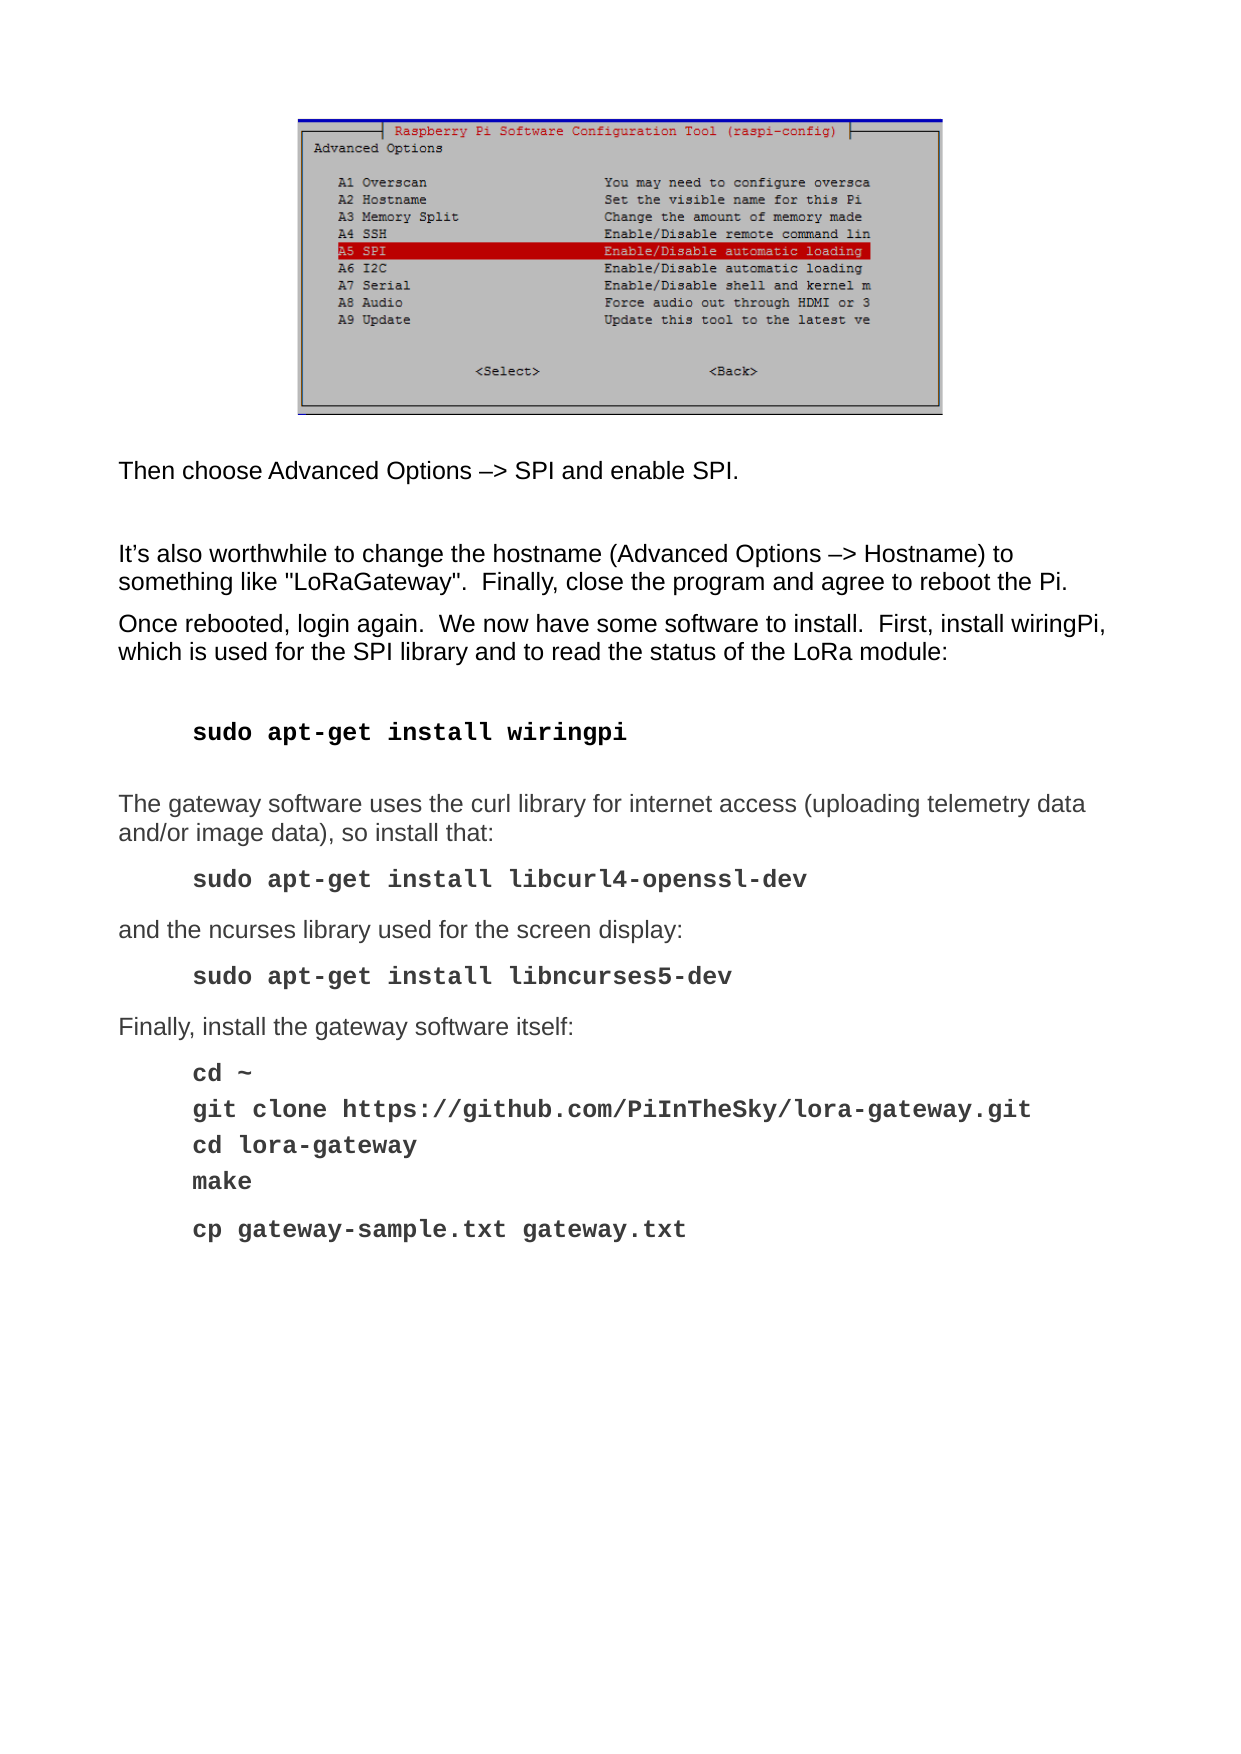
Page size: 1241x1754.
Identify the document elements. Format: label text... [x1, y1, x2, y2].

text cd ~ git clone https://github.com/PiInTheSky/lora-gateway.git cd lora-gateway make [192, 1053, 1122, 1197]
text Finally, install the gateway software itself: [118, 1005, 1122, 1041]
text Once rebooted, login again. We now have some software to install. First, install wiringPi, which is used for the SPI library and to read the status of the LoRa module: [118, 609, 1122, 666]
picture [297, 118, 943, 415]
text Then choose Advanced Options –> SPI and enable SPI. [118, 456, 1122, 485]
text sudo apt-get install wiringpi [192, 720, 1122, 748]
text and the ncurses library used for the screen display: [118, 908, 1122, 944]
text sudo apt-get install libncurses5-dev [192, 956, 1122, 992]
text cp gateway-sample.txt gateway.txt [192, 1209, 1122, 1245]
text The gateway software uses the curl library for internet access (uploading telemetry data and/or image data), so install that: [118, 789, 1122, 847]
text sudo apt-get install libcurl4-openssl-dev [192, 859, 1122, 895]
text It’s also worthwhile to change the hostname (Advanced Options –> Hostname) to something like "LoRaGateway". Finally, close the program and agree to reboot the Pi. [118, 539, 1122, 596]
